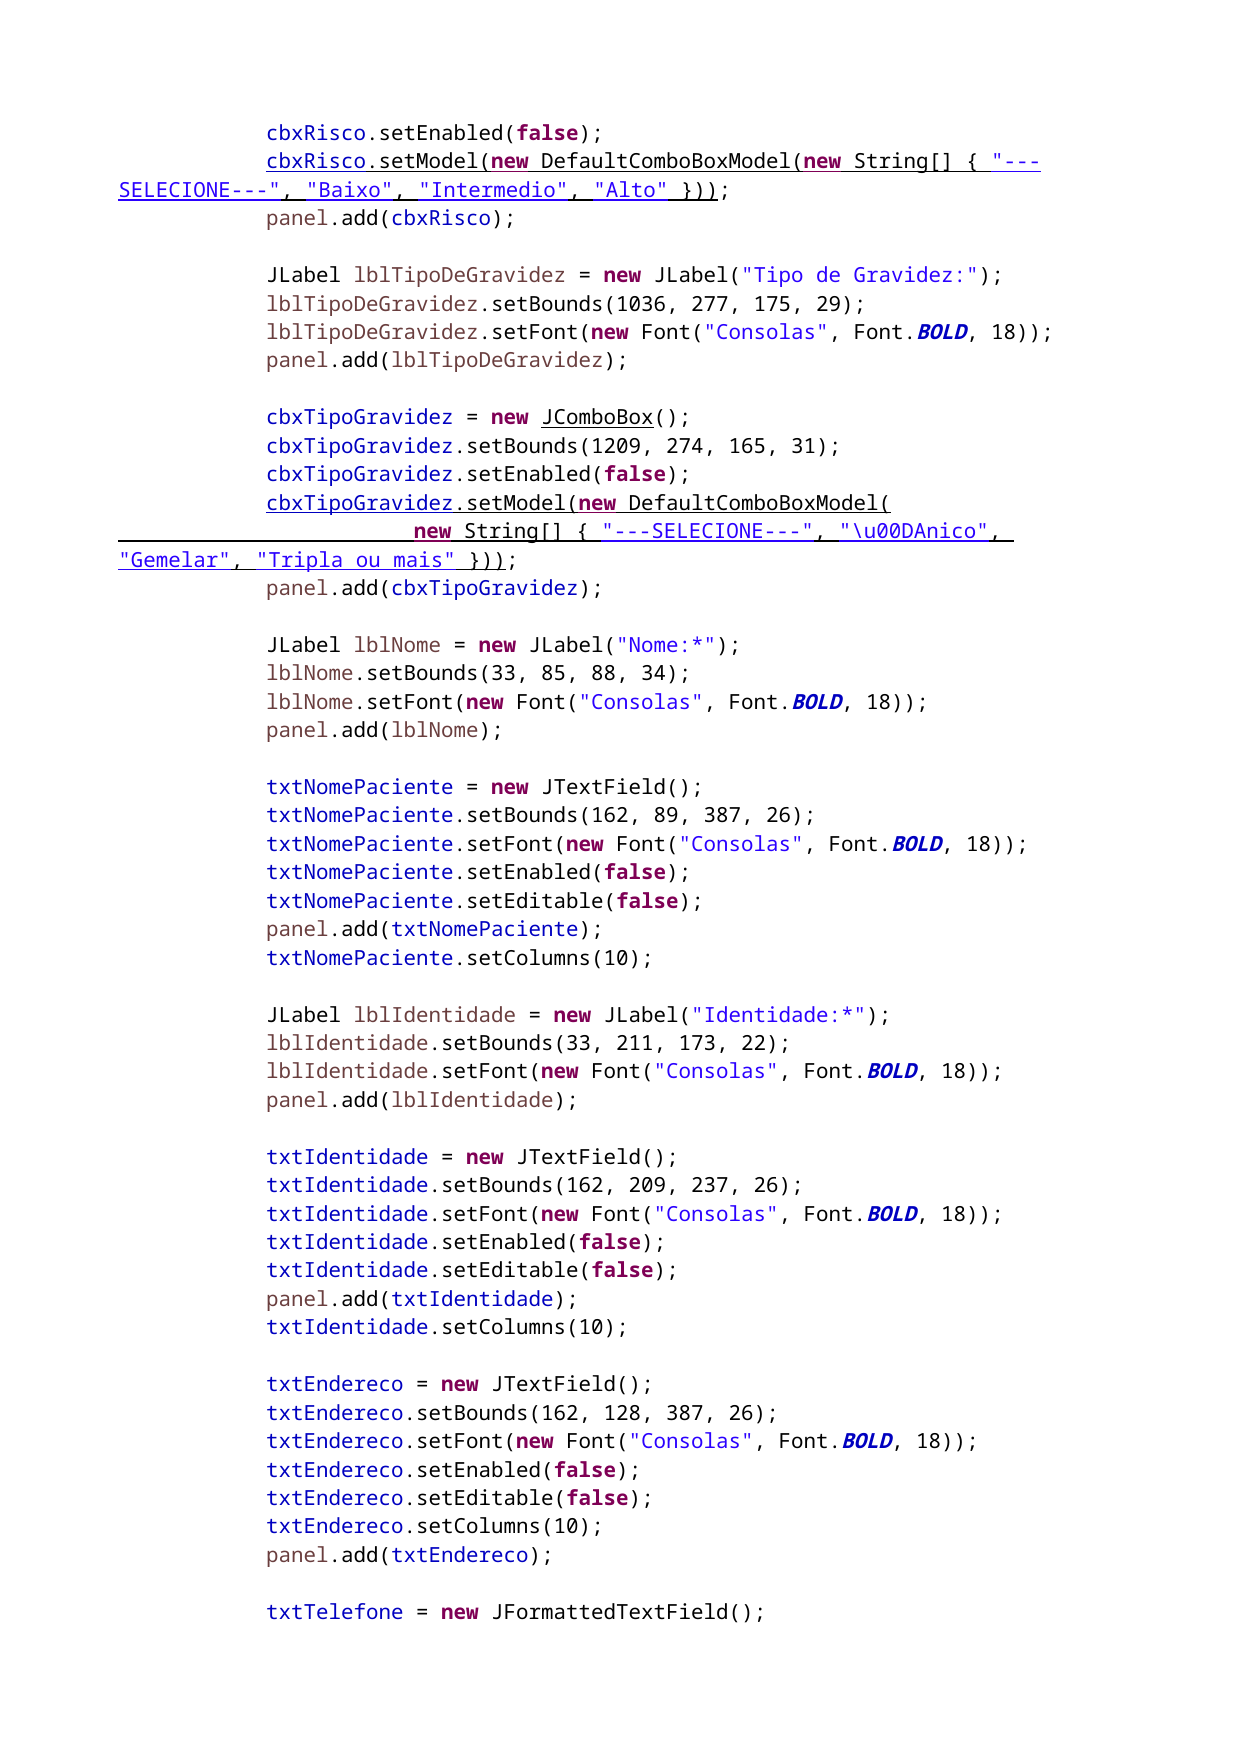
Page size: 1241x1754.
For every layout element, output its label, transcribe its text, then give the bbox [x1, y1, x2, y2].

text panel.add(cbxTipoGravidez); [118, 573, 1122, 602]
text cbxTipoGravidez.setModel(new DefaultComboBoxModel( [118, 488, 1122, 516]
text panel.add(txtEndereco); [118, 1540, 1122, 1568]
text lblIdentidade.setFont(new Font("Consolas", Font.BOLD, 18)); [118, 1057, 1122, 1085]
text txtIdentidade.setEnabled(false); [118, 1227, 1122, 1256]
text panel.add(txtIdentidade); [118, 1284, 1122, 1312]
text txtNomePaciente.setEditable(false); [118, 886, 1122, 914]
text lblTipoDeGravidez.setBounds(1036, 277, 175, 29); [118, 289, 1122, 317]
text cbxTipoGravidez.setBounds(1209, 274, 165, 31); [118, 431, 1122, 459]
text txtNomePaciente.setFont(new Font("Consolas", Font.BOLD, 18)); [118, 829, 1122, 857]
text panel.add(lblIdentidade); [118, 1085, 1122, 1113]
text panel.add(lblTipoDeGravidez); [118, 346, 1122, 374]
text txtIdentidade.setColumns(10); [118, 1312, 1122, 1341]
text lblNome.setBounds(33, 85, 88, 34); [118, 658, 1122, 687]
text cbxTipoGravidez = new JComboBox(); [118, 402, 1122, 431]
text txtEndereco.setEnabled(false); [118, 1455, 1122, 1483]
text txtNomePaciente.setBounds(162, 89, 387, 26); [118, 801, 1122, 829]
text txtTelefone = new JFormattedTextField(); [118, 1597, 1122, 1625]
text txtEndereco.setFont(new Font("Consolas", Font.BOLD, 18)); [118, 1426, 1122, 1455]
text JLabel lblTipoDeGravidez = new JLabel("Tipo de Gravidez:"); [118, 260, 1122, 289]
text cbxRisco.setEnabled(false); [118, 118, 1122, 147]
text panel.add(txtNomePaciente); [118, 914, 1122, 943]
text JLabel lblIdentidade = new JLabel("Identidade:*"); [118, 1000, 1122, 1028]
text txtIdentidade.setBounds(162, 209, 237, 26); [118, 1170, 1122, 1199]
text txtEndereco.setBounds(162, 128, 387, 26); [118, 1398, 1122, 1426]
text txtEndereco = new JTextField(); [118, 1369, 1122, 1398]
text txtEndereco.setEditable(false); [118, 1483, 1122, 1512]
text txtIdentidade = new JTextField(); [118, 1142, 1122, 1170]
text lblIdentidade.setBounds(33, 211, 173, 22); [118, 1028, 1122, 1057]
text txtNomePaciente.setColumns(10); [118, 943, 1122, 971]
text JLabel lblNome = new JLabel("Nome:*"); [118, 630, 1122, 658]
text txtNomePaciente.setEnabled(false); [118, 857, 1122, 886]
text panel.add(cbxRisco); [118, 203, 1122, 232]
text txtIdentidade.setEditable(false); [118, 1256, 1122, 1284]
text new String[] { "---SELECIONE---", "\u00DAnico", "Gemelar", "Tripla ou mais" })); [118, 516, 1122, 573]
text panel.add(lblNome); [118, 715, 1122, 744]
text lblNome.setFont(new Font("Consolas", Font.BOLD, 18)); [118, 687, 1122, 715]
text cbxTipoGravidez.setEnabled(false); [118, 459, 1122, 488]
text txtEndereco.setColumns(10); [118, 1512, 1122, 1540]
text lblTipoDeGravidez.setFont(new Font("Consolas", Font.BOLD, 18)); [118, 317, 1122, 346]
text txtNomePaciente = new JTextField(); [118, 772, 1122, 801]
text cbxRisco.setModel(new DefaultComboBoxModel(new String[] { "---SELECIONE---", "Baixo", "Intermedio", "Alto" })); [118, 147, 1122, 203]
text txtIdentidade.setFont(new Font("Consolas", Font.BOLD, 18)); [118, 1199, 1122, 1227]
